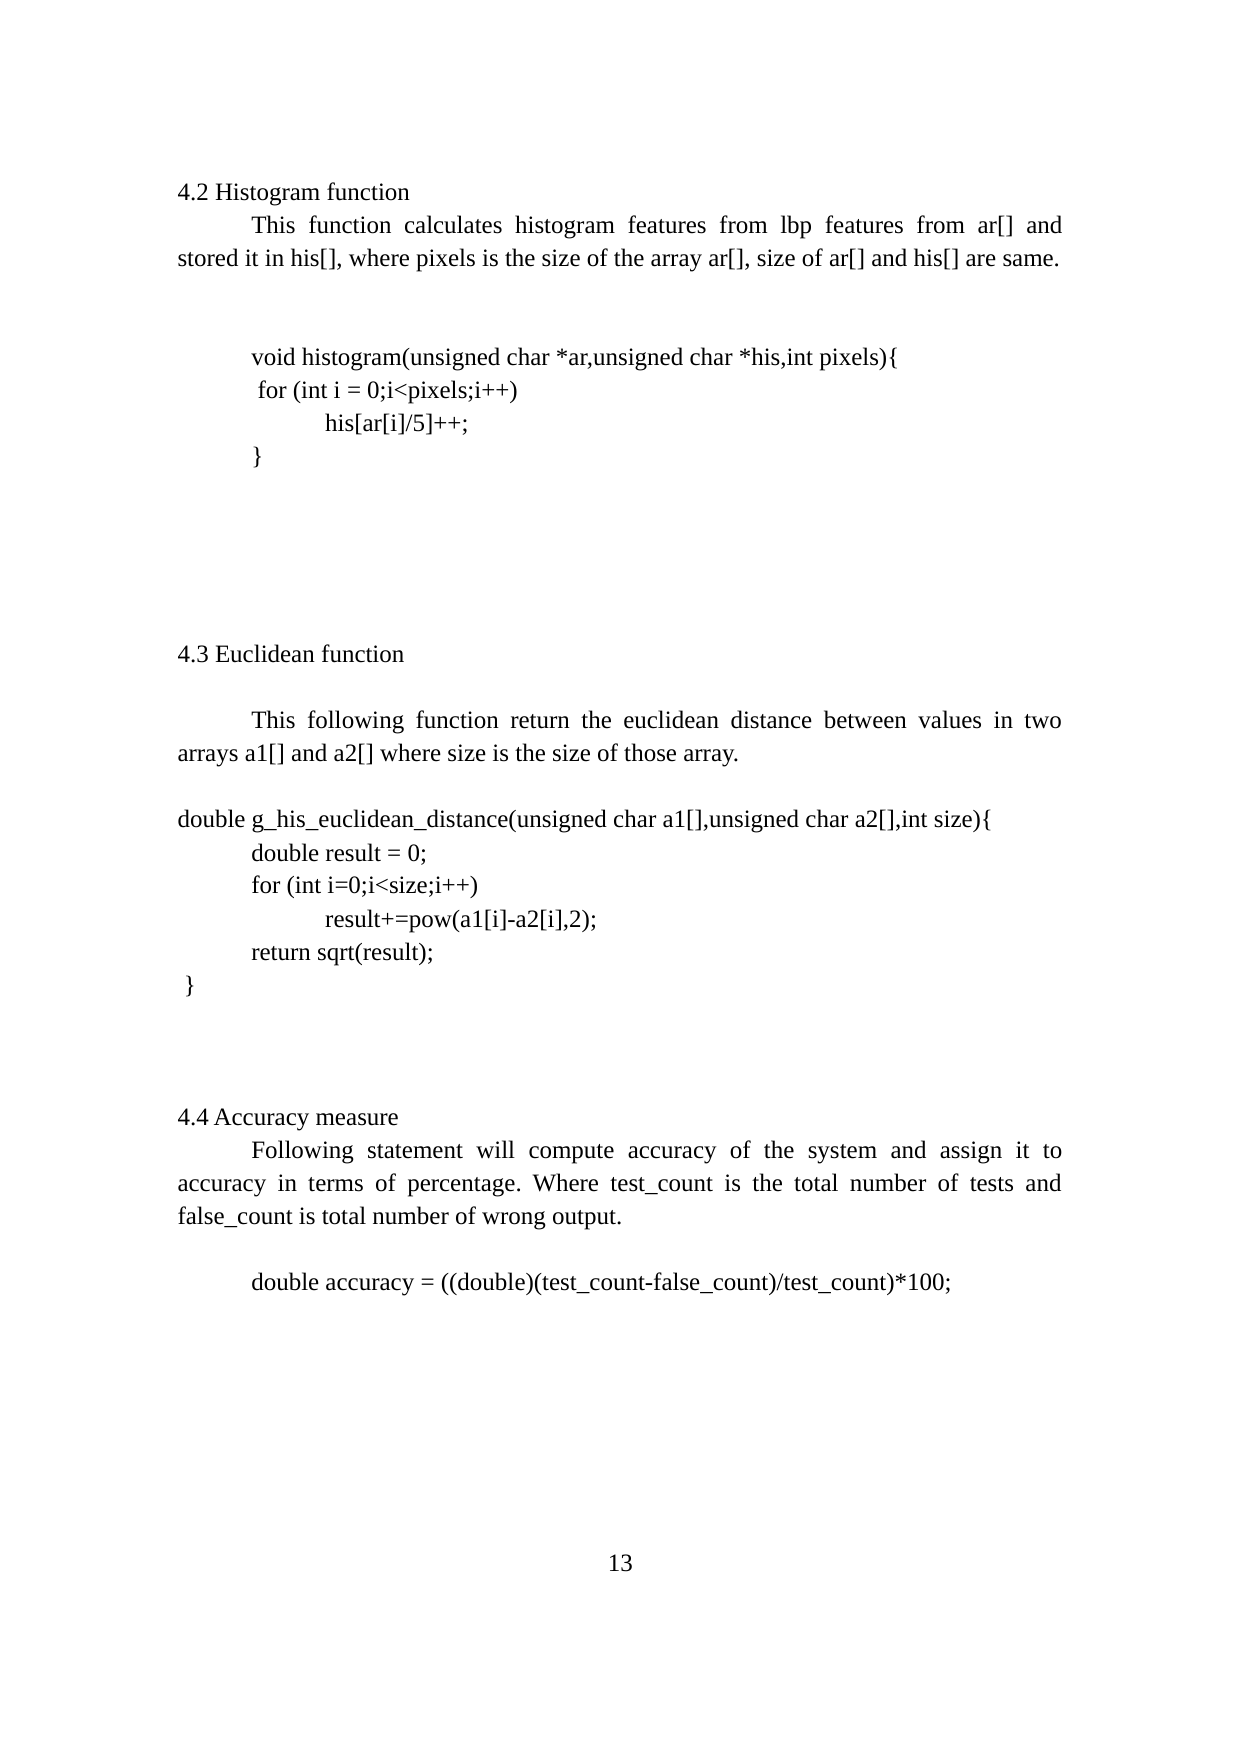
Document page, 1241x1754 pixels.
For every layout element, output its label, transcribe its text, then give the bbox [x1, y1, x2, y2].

text 4.3 Euclidean function [177, 639, 1063, 668]
text double result = 0; [177, 838, 1063, 866]
text } [177, 970, 1063, 998]
text return sqrt(result); [177, 937, 1063, 965]
text 4.2 Histogram function [177, 177, 1063, 206]
text double accuracy = ((double)(test_count-false_count)/test_count)*100; [177, 1267, 1063, 1296]
text his[ar[i]/5]++; [177, 408, 1063, 437]
text Following statement will compute accuracy of the system and assign it to accuracy in terms of percentage. Where test_count is the total number of tests and false_count is total number of wrong output. [177, 1135, 1063, 1229]
text This following function return the euclidean distance between values in two arrays a1[] and a2[] where size is the size of those array. [177, 706, 1063, 767]
text double g_his_euclidean_distance(unsigned char a1[],unsigned char a2[],int size){ [177, 804, 1063, 833]
text } [177, 441, 1063, 470]
text for (int i = 0;i<pixels;i++) [177, 375, 1063, 404]
text void histogram(unsigned char *ar,unsigned char *his,int pixels){ [177, 342, 1063, 371]
text This function calculates histogram features from lbp features from ar[] and stored it in his[], where pixels is the size of the array ar[], size of ar[] and his[] are same. [177, 210, 1063, 272]
text 4.4 Accuracy measure [177, 1102, 1063, 1131]
text result+=pow(a1[i]-a2[i],2); [177, 904, 1063, 932]
text for (int i=0;i<size;i++) [177, 871, 1063, 899]
